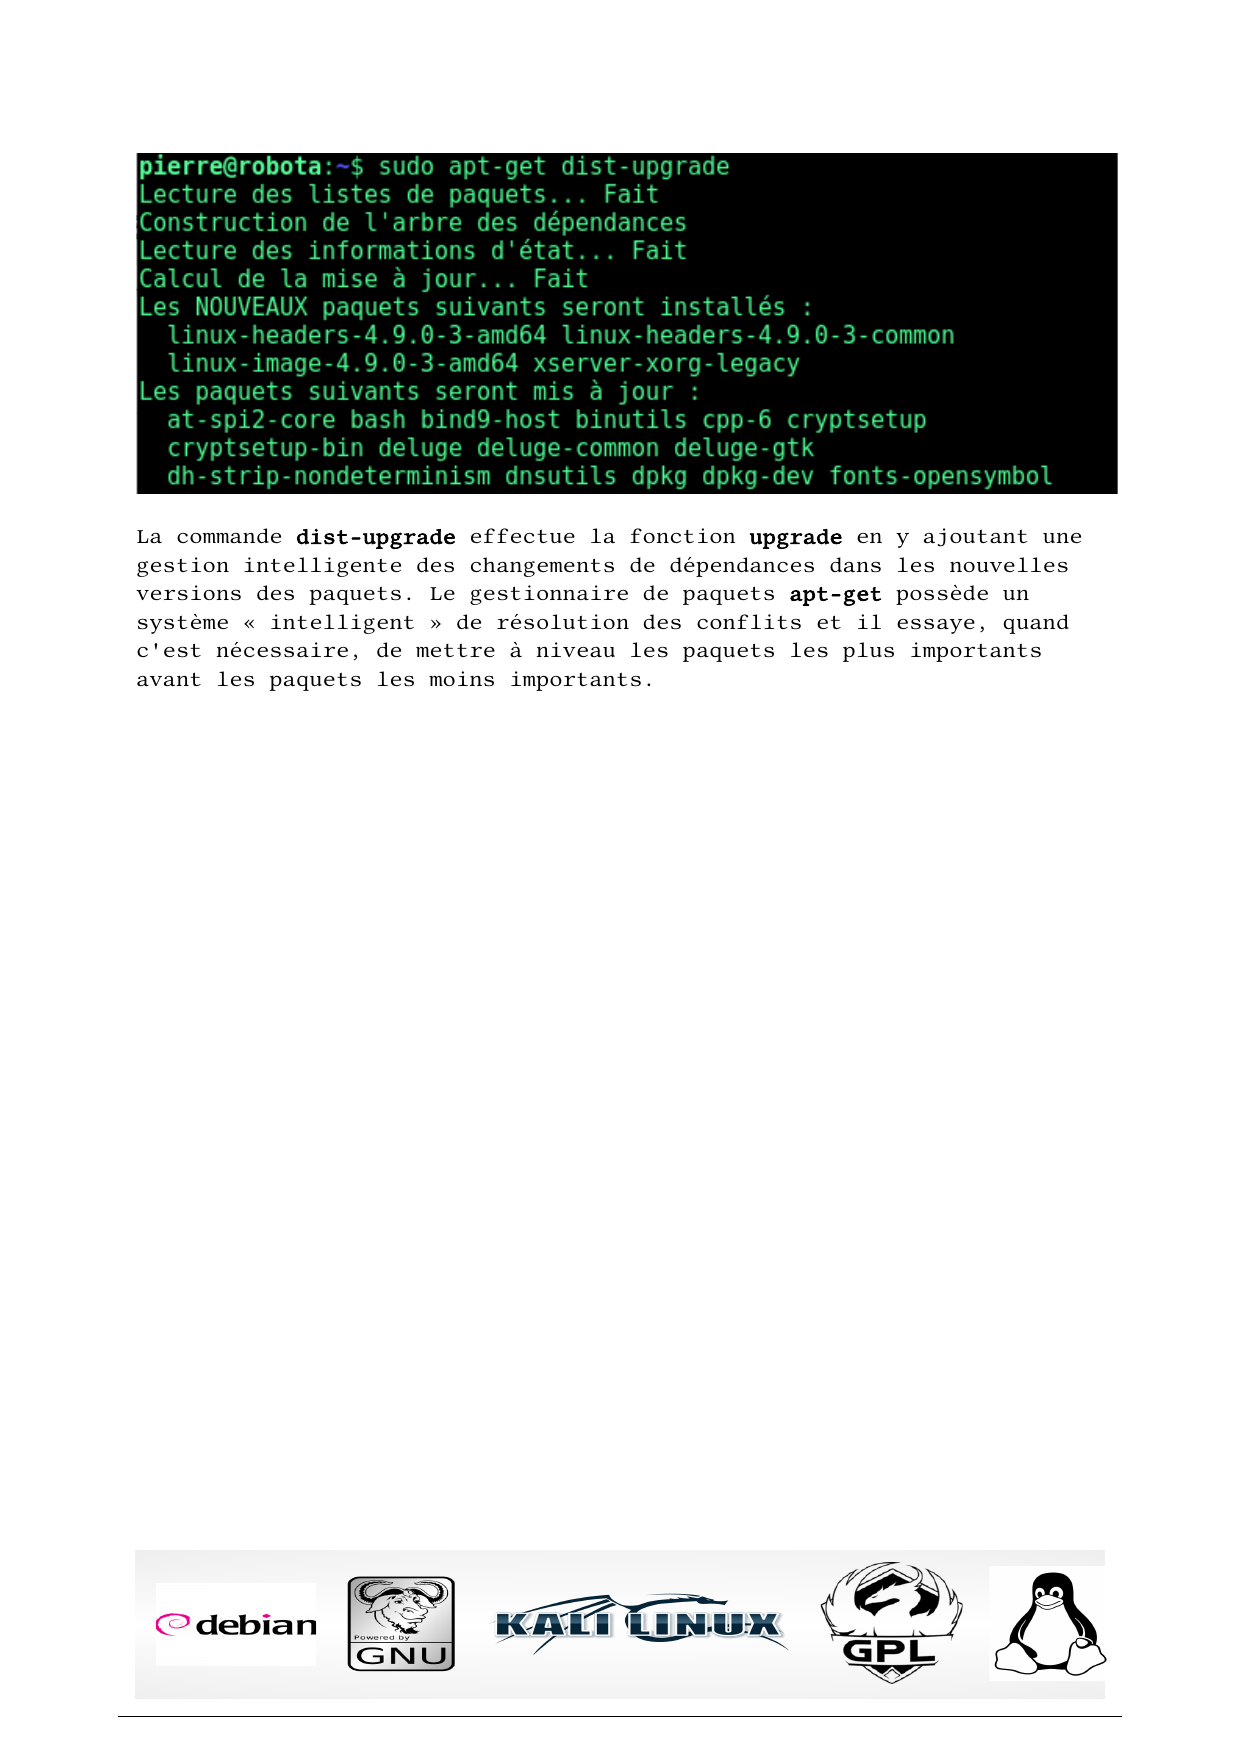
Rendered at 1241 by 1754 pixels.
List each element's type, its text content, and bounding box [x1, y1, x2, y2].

text La commande dist-upgrade effectue la fonction upgrade en y ajoutant une gestion intelligente des changements de dépendances dans les nouvelles versions des paquets. Le gestionnaire de paquets apt-get possède un système « intelligent » de résolution des conflits et il essaye, quand c'est nécessaire, de mettre à niveau les paquets les plus importants avant les paquets les moins importants. [136, 525, 1104, 691]
picture [136, 153, 1118, 494]
picture [820, 1562, 963, 1684]
picture [989, 1566, 1112, 1681]
picture [341, 1573, 460, 1674]
picture [156, 1583, 317, 1666]
picture [476, 1579, 799, 1670]
